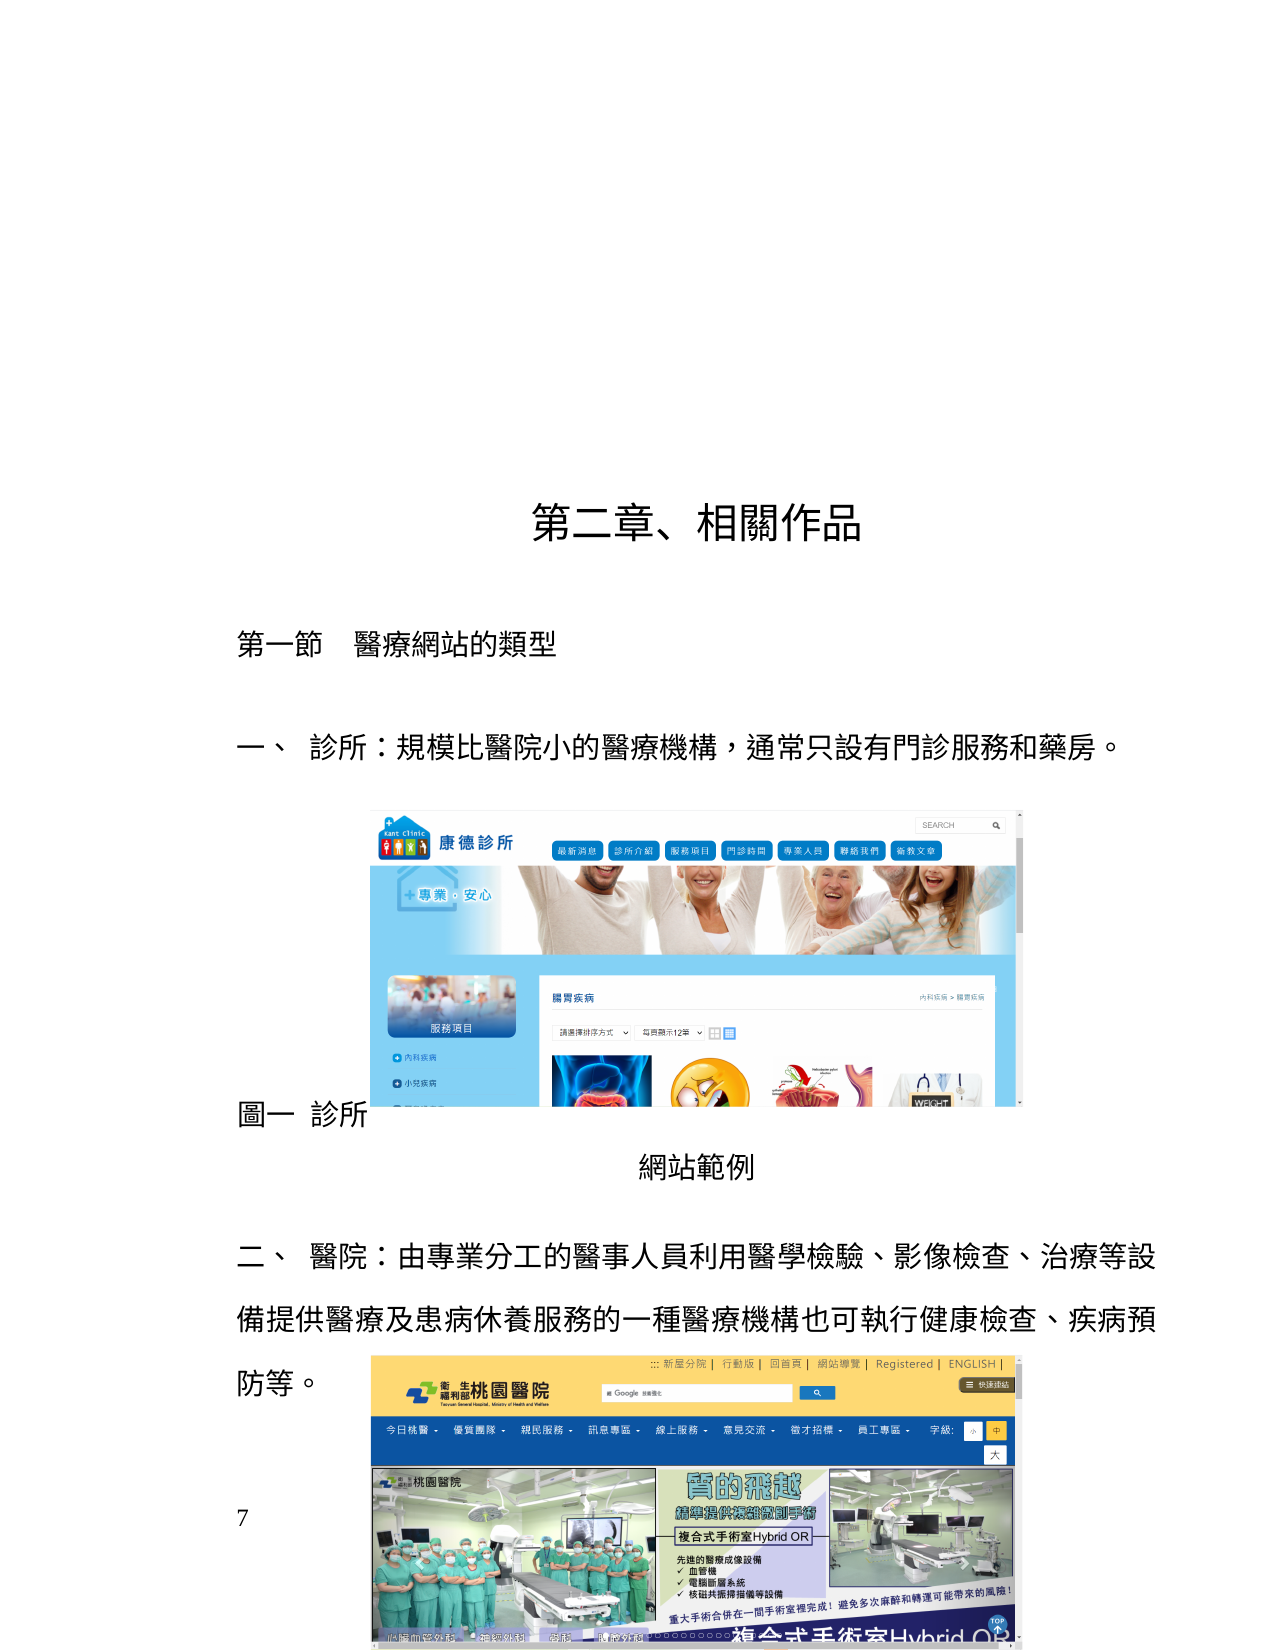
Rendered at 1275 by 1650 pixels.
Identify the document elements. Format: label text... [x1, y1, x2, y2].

text 第一節 醫療網站的類型 [236, 622, 1157, 664]
picture [370, 809, 1024, 1107]
text 一、 診所：規模比醫院小的醫療機構，通常只設有門診服務和藥房。 [236, 724, 1157, 766]
text 圖一 診所網站範例 [236, 1092, 1157, 1187]
text 二、 醫院：由專業分工的醫事人員利用醫學檢驗、影像檢查、治療等設備提供醫療及患病休養服務的一種醫療機構也可執行健康檢查、疾病預防等。 [236, 1233, 1157, 1402]
text 第二章、相關作品 [236, 491, 1157, 551]
picture [370, 1354, 1023, 1650]
